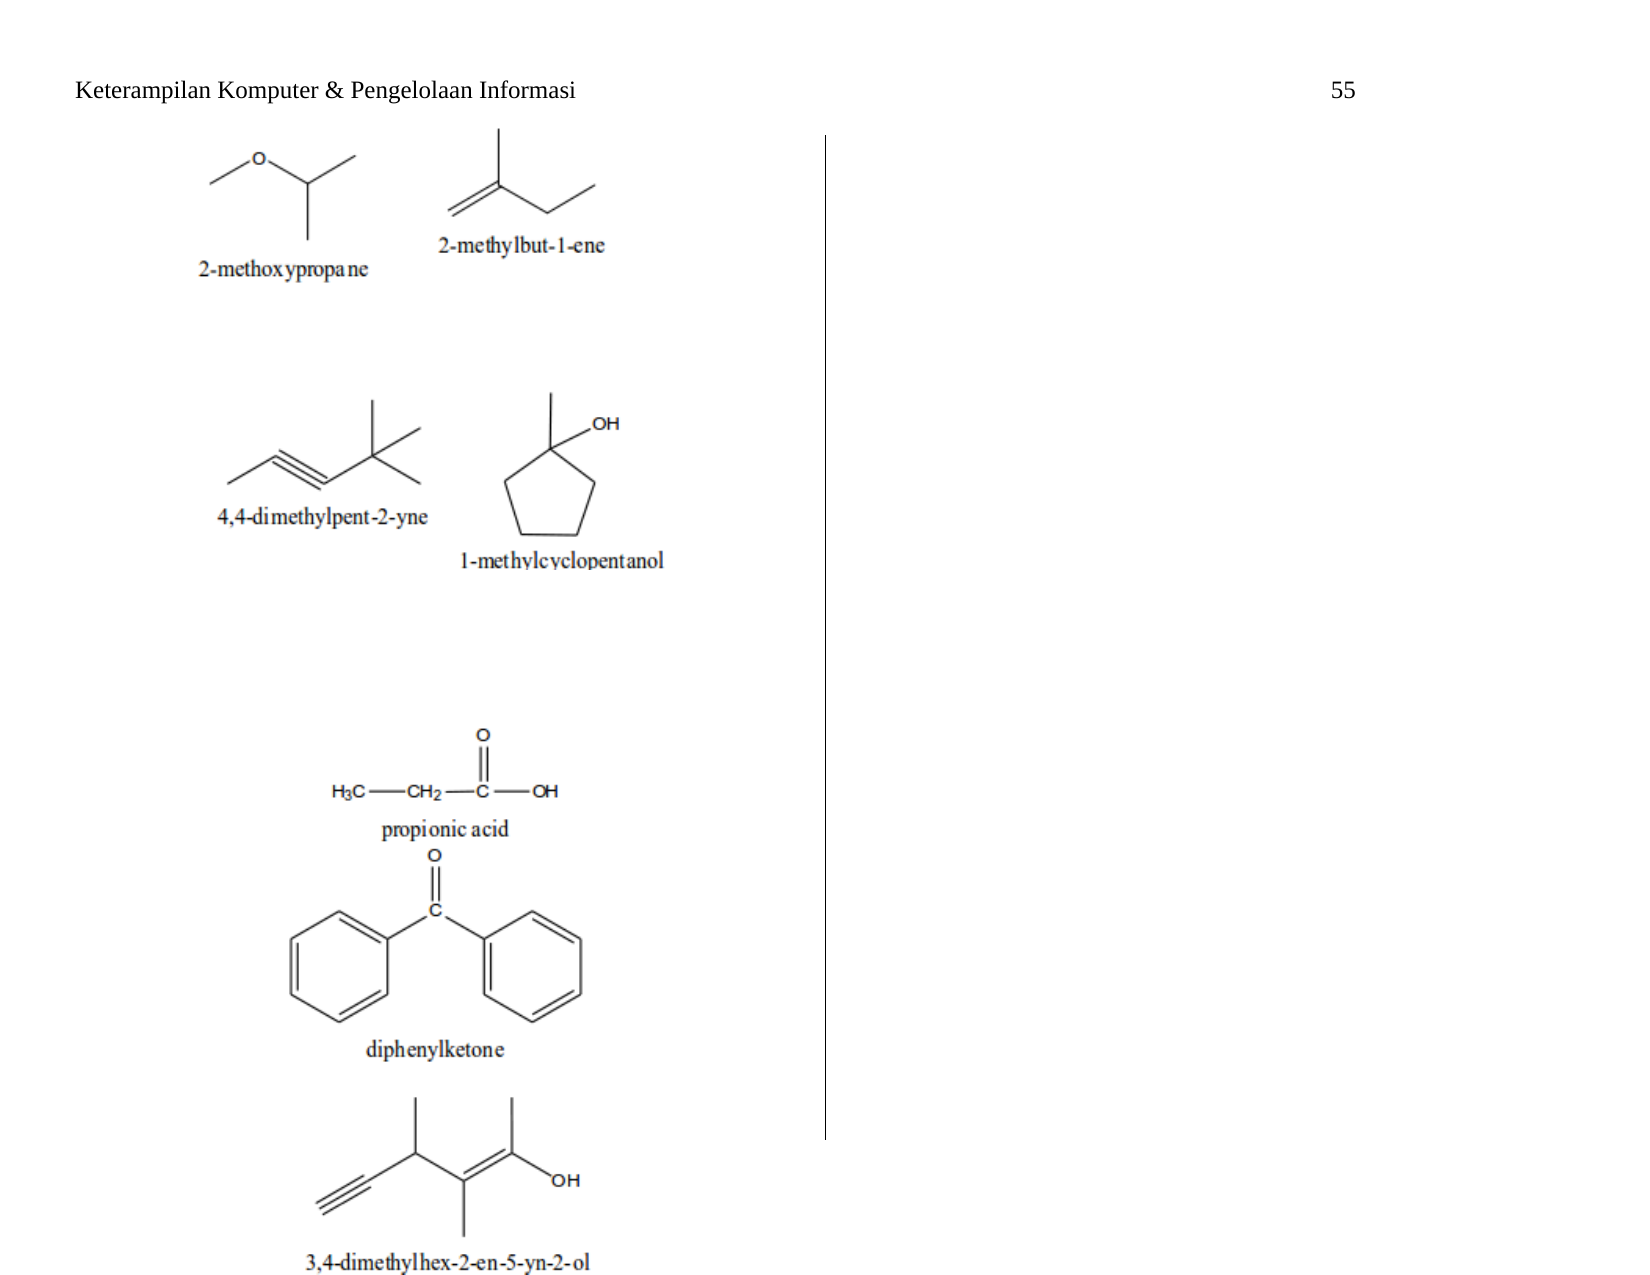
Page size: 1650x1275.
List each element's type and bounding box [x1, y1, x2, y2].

picture [288, 718, 589, 1065]
picture [188, 121, 611, 286]
picture [287, 1075, 603, 1275]
picture [196, 383, 666, 570]
